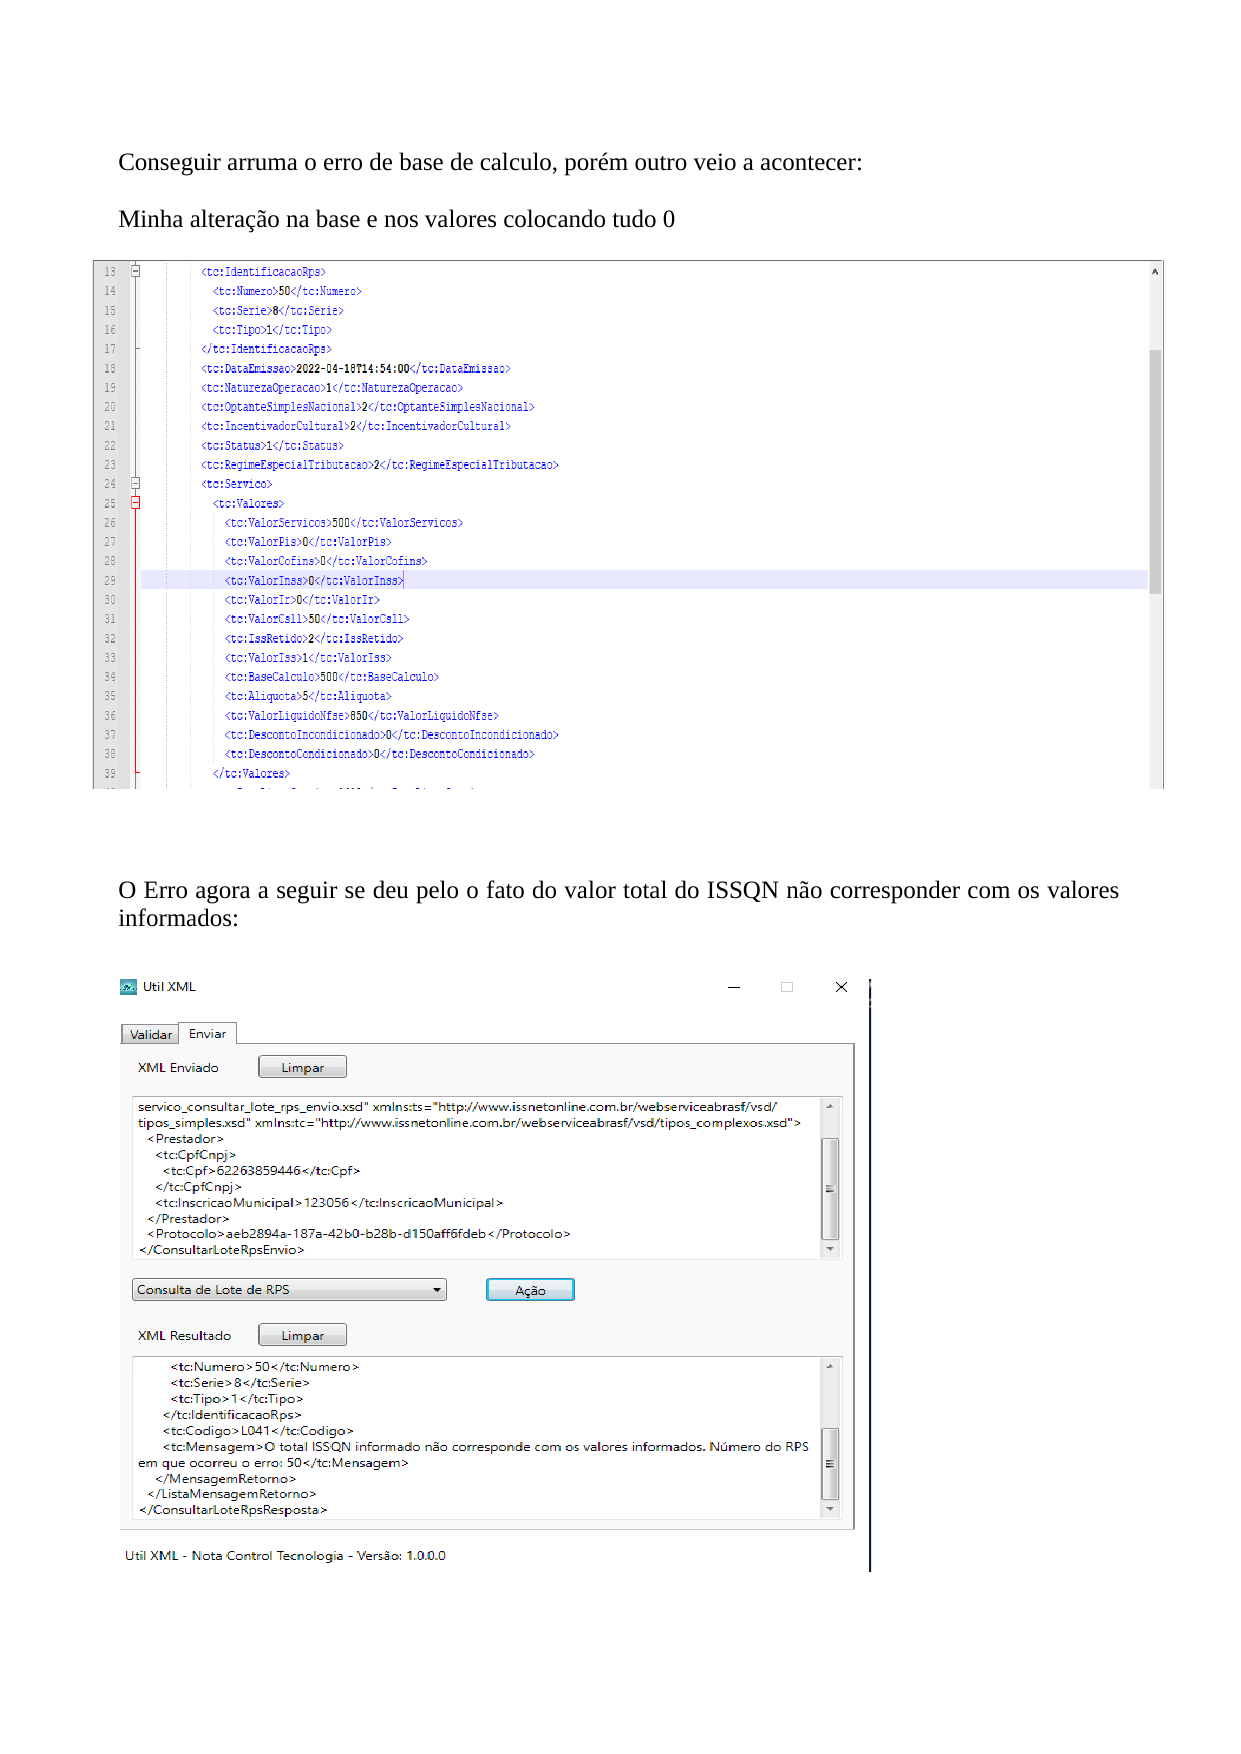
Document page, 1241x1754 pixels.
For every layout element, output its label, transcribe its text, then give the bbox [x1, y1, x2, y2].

picture [92, 260, 1164, 789]
text Minha alteração na base e nos valores colocando tudo 0 [118, 204, 1122, 233]
text Conseguir arruma o erro de base de calculo, porém outro veio a acontecer: [118, 147, 1122, 176]
picture [349, 979, 872, 1572]
text O Erro agora a seguir se deu pelo o fato do valor total do ISSQN não corresponder com os valores informados: [118, 875, 1122, 932]
